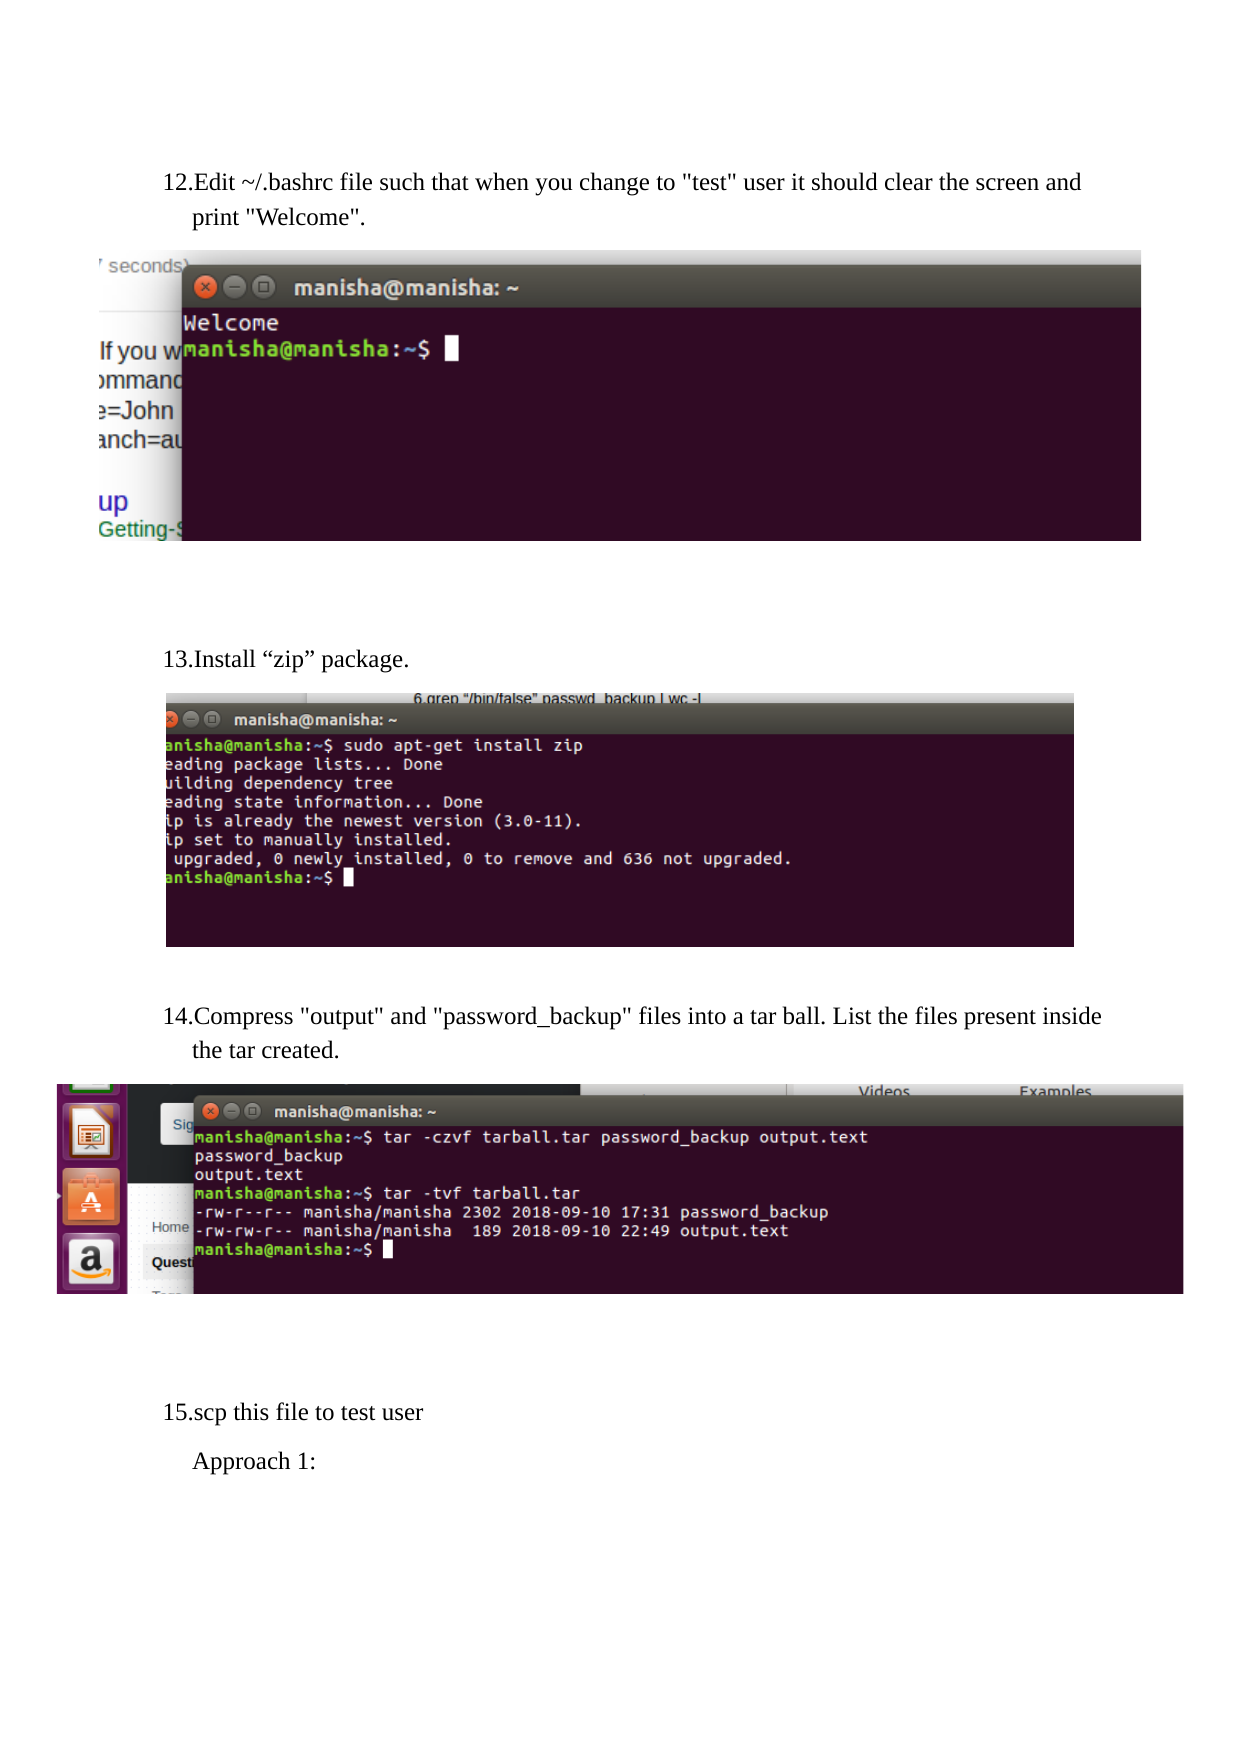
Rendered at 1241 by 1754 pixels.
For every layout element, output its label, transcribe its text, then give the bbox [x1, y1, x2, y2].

list scp this file to test user [162, 1397, 1122, 1426]
picture [56, 1084, 1184, 1294]
picture [166, 693, 1074, 947]
list Approach 1: [162, 1446, 1122, 1475]
list Install “zip” package. [162, 644, 1122, 673]
list Compress "output" and "password_backup" files into a tar ball. List the files present inside the tar created. [162, 1001, 1122, 1064]
list Edit ~/.bashrc file such that when you change to "test" user it should clear the screen and print "Welcome". [162, 167, 1122, 230]
picture [99, 250, 1142, 541]
